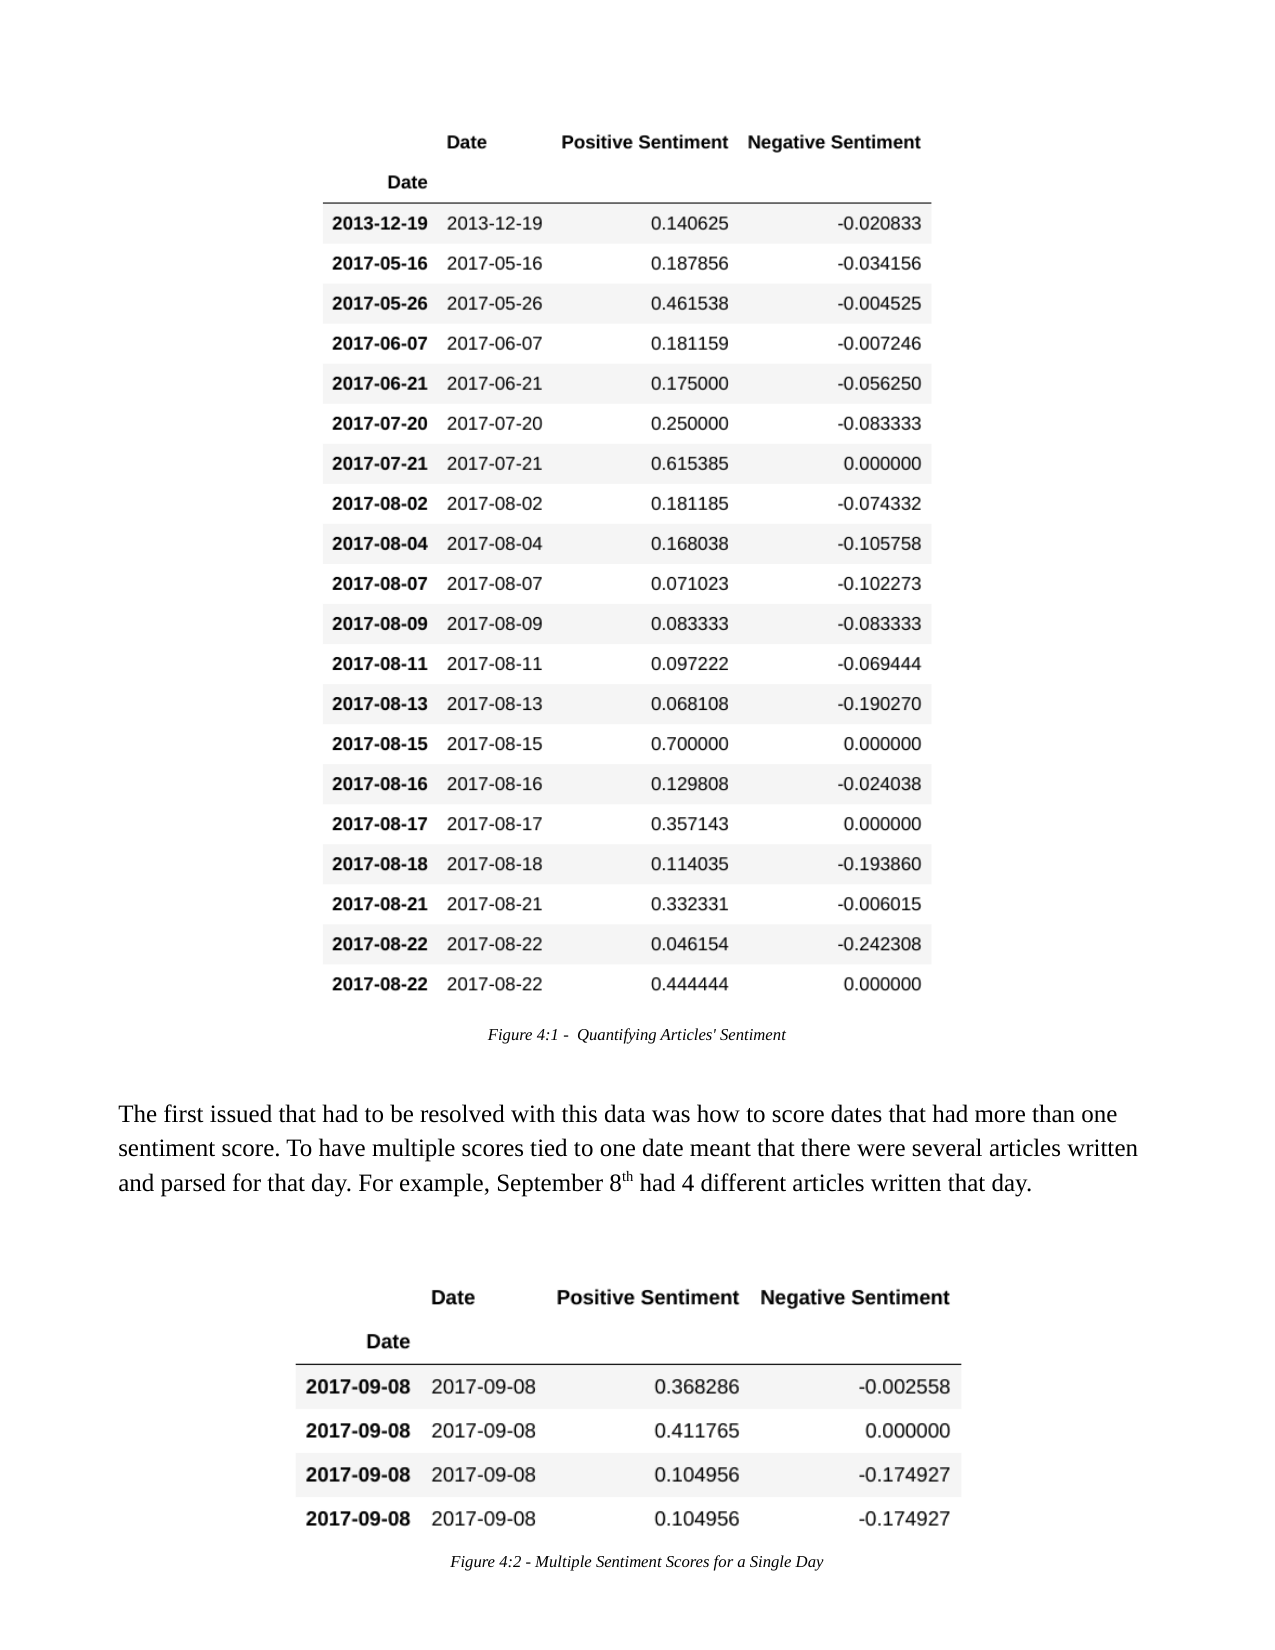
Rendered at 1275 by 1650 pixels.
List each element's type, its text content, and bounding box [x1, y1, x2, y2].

text The first issued that had to be resolved with this data was how to score dates that had more than one sentiment score. To have multiple scores tied to one date meant that there were several articles written and parsed for that day. For example, September 8th had 4 different articles written that day. [118, 1099, 1157, 1197]
picture [284, 1258, 991, 1553]
text Figure 4:2 - Multiple Sentiment Scores for a Single Day [284, 1553, 991, 1571]
picture [310, 90, 965, 1025]
text Figure 4:1 - Quantifying Articles' Sentiment [310, 1025, 965, 1044]
